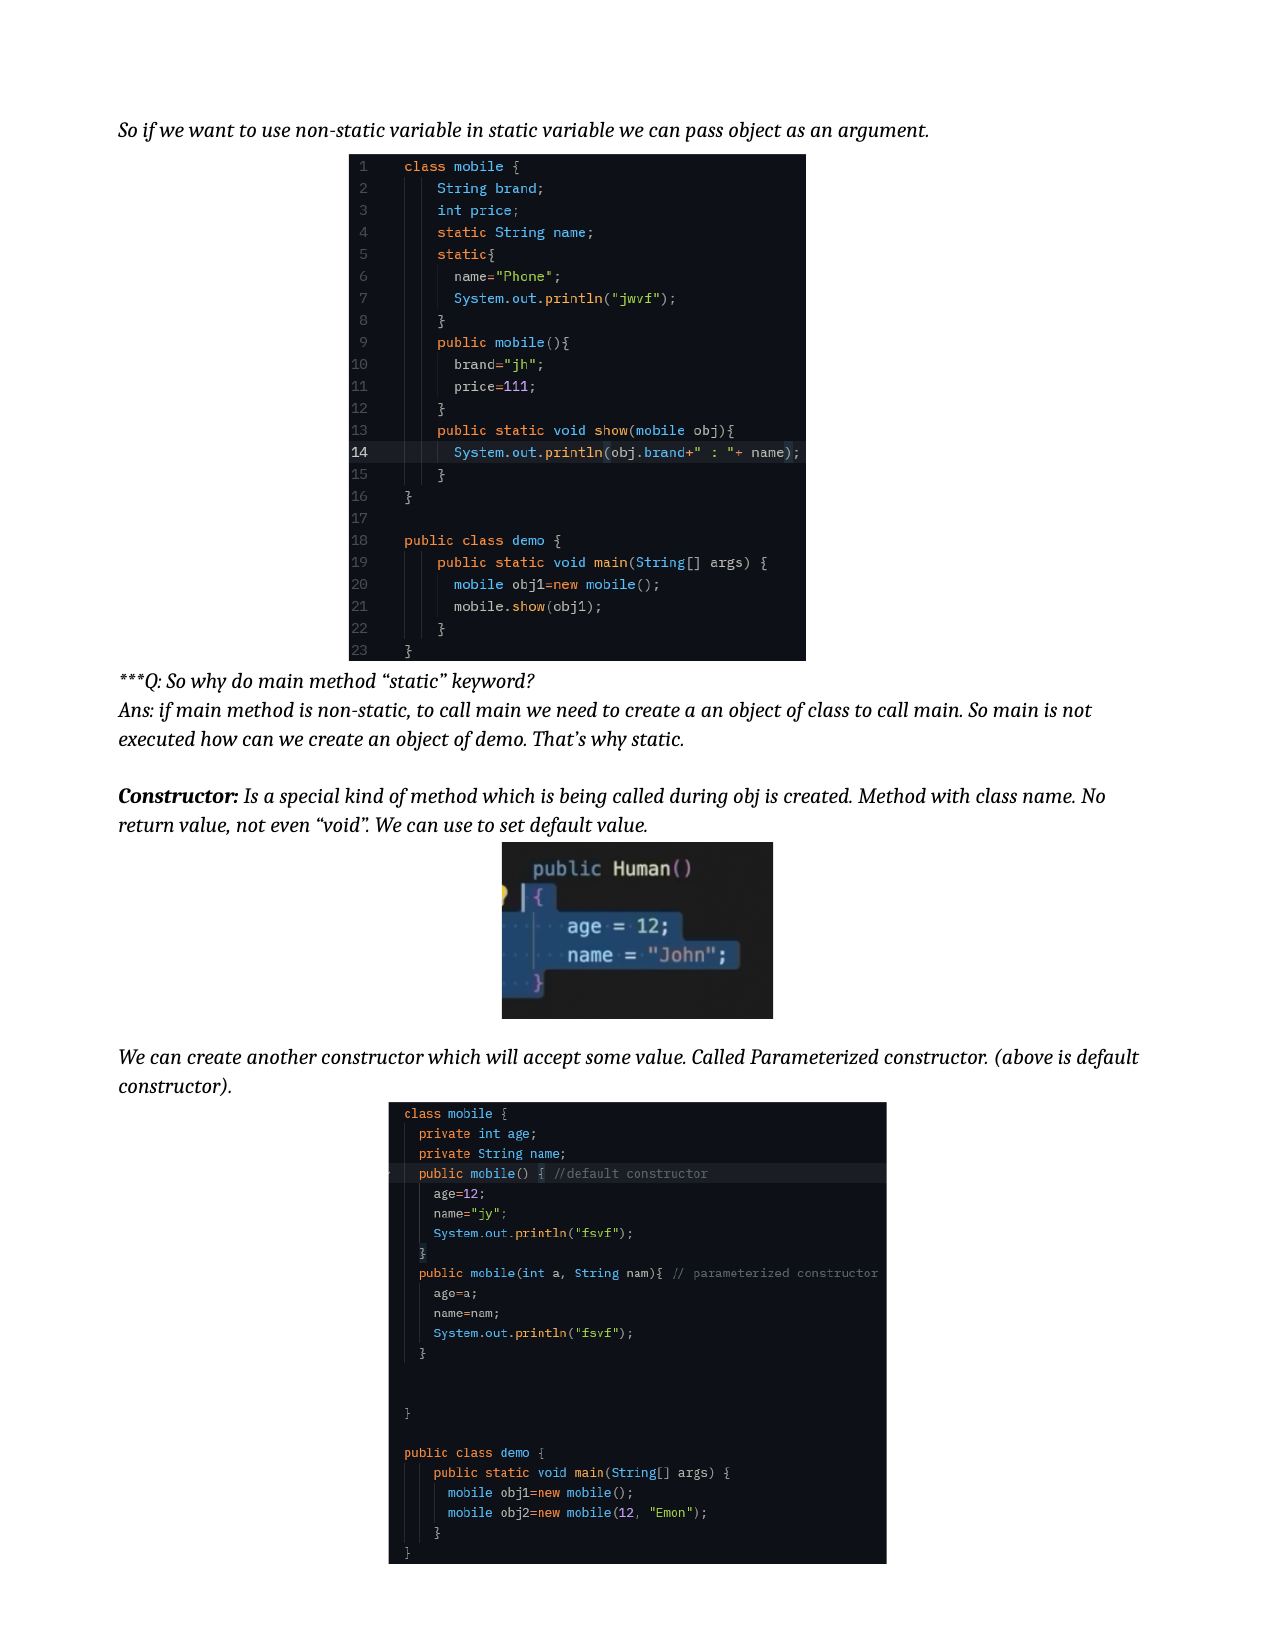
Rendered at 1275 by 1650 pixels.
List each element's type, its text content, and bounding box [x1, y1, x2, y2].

text Constructor: Is a special kind of method which is being called during obj is created. Method with class name. No return value, not even “void”. We can use to set default value. [118, 784, 1157, 838]
picture [501, 842, 774, 1019]
picture [388, 1102, 887, 1564]
text So if we want to use non-static variable in static variable we can pass object as an argument. [118, 118, 1157, 143]
text ***Q: So why do main method “static” keyword? [118, 668, 1157, 693]
text We can create another constructor which will accept some value. Called Parameterized constructor. (above is default constructor). [118, 1045, 1157, 1099]
text Ans: if main method is non-static, to call main we need to create a an object of class to call main. So main is not executed how can we create an object of demo. That’s why static. [118, 697, 1157, 751]
picture [348, 154, 806, 661]
